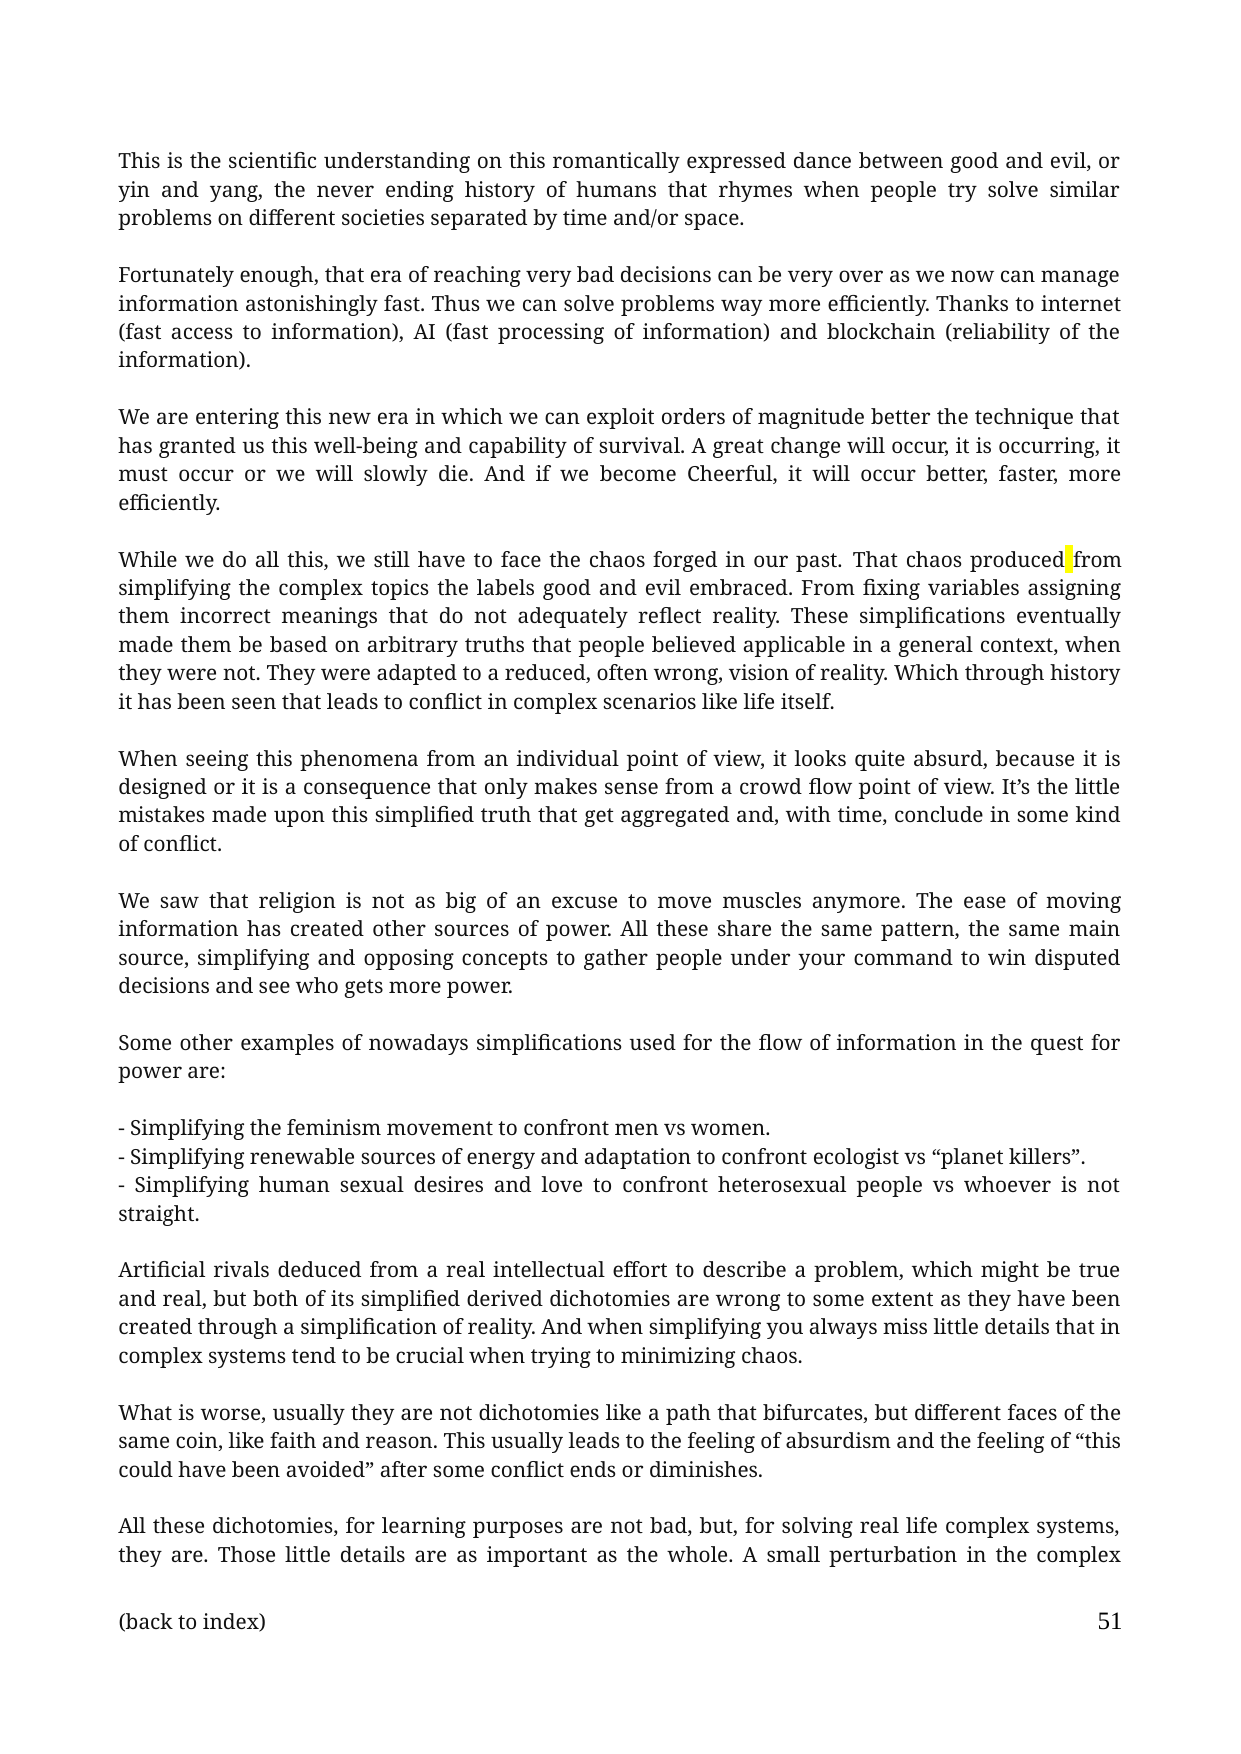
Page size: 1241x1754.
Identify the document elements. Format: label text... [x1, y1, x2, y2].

text Artificial rivals deduced from a real intellectual effort to describe a problem, which might be true and real, but both of its simplified derived dichotomies are wrong to some extent as they have been created through a simplification of reality. And when simplifying you always miss little details that in complex systems tend to be crucial when trying to minimizing chaos. [118, 1256, 1122, 1369]
text What is worse, usually they are not dichotomies like a path that bifurcates, but different faces of the same coin, like faith and reason. This usually leads to the feeling of absurdism and the feeling of “this could have been avoided” after some conflict ends or diminishes. [118, 1398, 1122, 1483]
text All these dichotomies, for learning purposes are not bad, but, for solving real life complex systems, they are. Those little details are as important as the whole. A small perturbation in the complex [118, 1512, 1122, 1568]
text We are entering this new era in which we can exploit orders of magnitude better the technique that has granted us this well-being and capability of survival. A great change will occur, it is occurring, it must occur or we will slowly die. And if we become Cheerful, it will occur better, faster, more efficiently. [118, 402, 1122, 516]
text This is the scientific understanding on this romantically expressed dance between good and evil, or yin and yang, the never ending history of humans that rhymes when people try solve similar problems on different societies separated by time and/or space. [118, 147, 1122, 232]
text Fortunately enough, that era of reaching very bad decisions can be very over as we now can manage information astonishingly fast. Thus we can solve problems way more efficiently. Thanks to internet (fast access to information), AI (fast processing of information) and blockchain (reliability of the information). [118, 260, 1122, 374]
text - Simplifying the feminism movement to confront men vs women. [118, 1113, 1122, 1142]
text We saw that religion is not as big of an excuse to move muscles anymore. The ease of moving information has created other sources of power. All these share the same pattern, the same main source, simplifying and opposing concepts to gather people under your command to win disputed decisions and see who gets more power. [118, 886, 1122, 1000]
text When seeing this phenomena from an individual point of view, it looks quite absurd, because it is designed or it is a consequence that only makes sense from a crowd flow point of view. It’s the little mistakes made upon this simplified truth that get aggregated and, with time, conclude in some kind of conflict. [118, 744, 1122, 857]
text Some other examples of nowadays simplifications used for the flow of information in the quest for power are: [118, 1028, 1122, 1085]
text - Simplifying human sexual desires and love to confront heterosexual people vs whoever is not straight. [118, 1170, 1122, 1227]
text - Simplifying renewable sources of energy and adaptation to confront ecologist vs “planet killers”. [118, 1142, 1122, 1170]
text While we do all this, we still have to face the chaos forged in our past. That chaos produced from simplifying the complex topics the labels good and evil embraced. From fixing variables assigning them incorrect meanings that do not adequately reflect reality. These simplifications eventually made them be based on arbitrary truths that people believed applicable in a general context, when they were not. They were adapted to a reduced, often wrong, vision of reality. Which through history it has been seen that leads to conflict in complex scenarios like life itself. [118, 545, 1122, 715]
